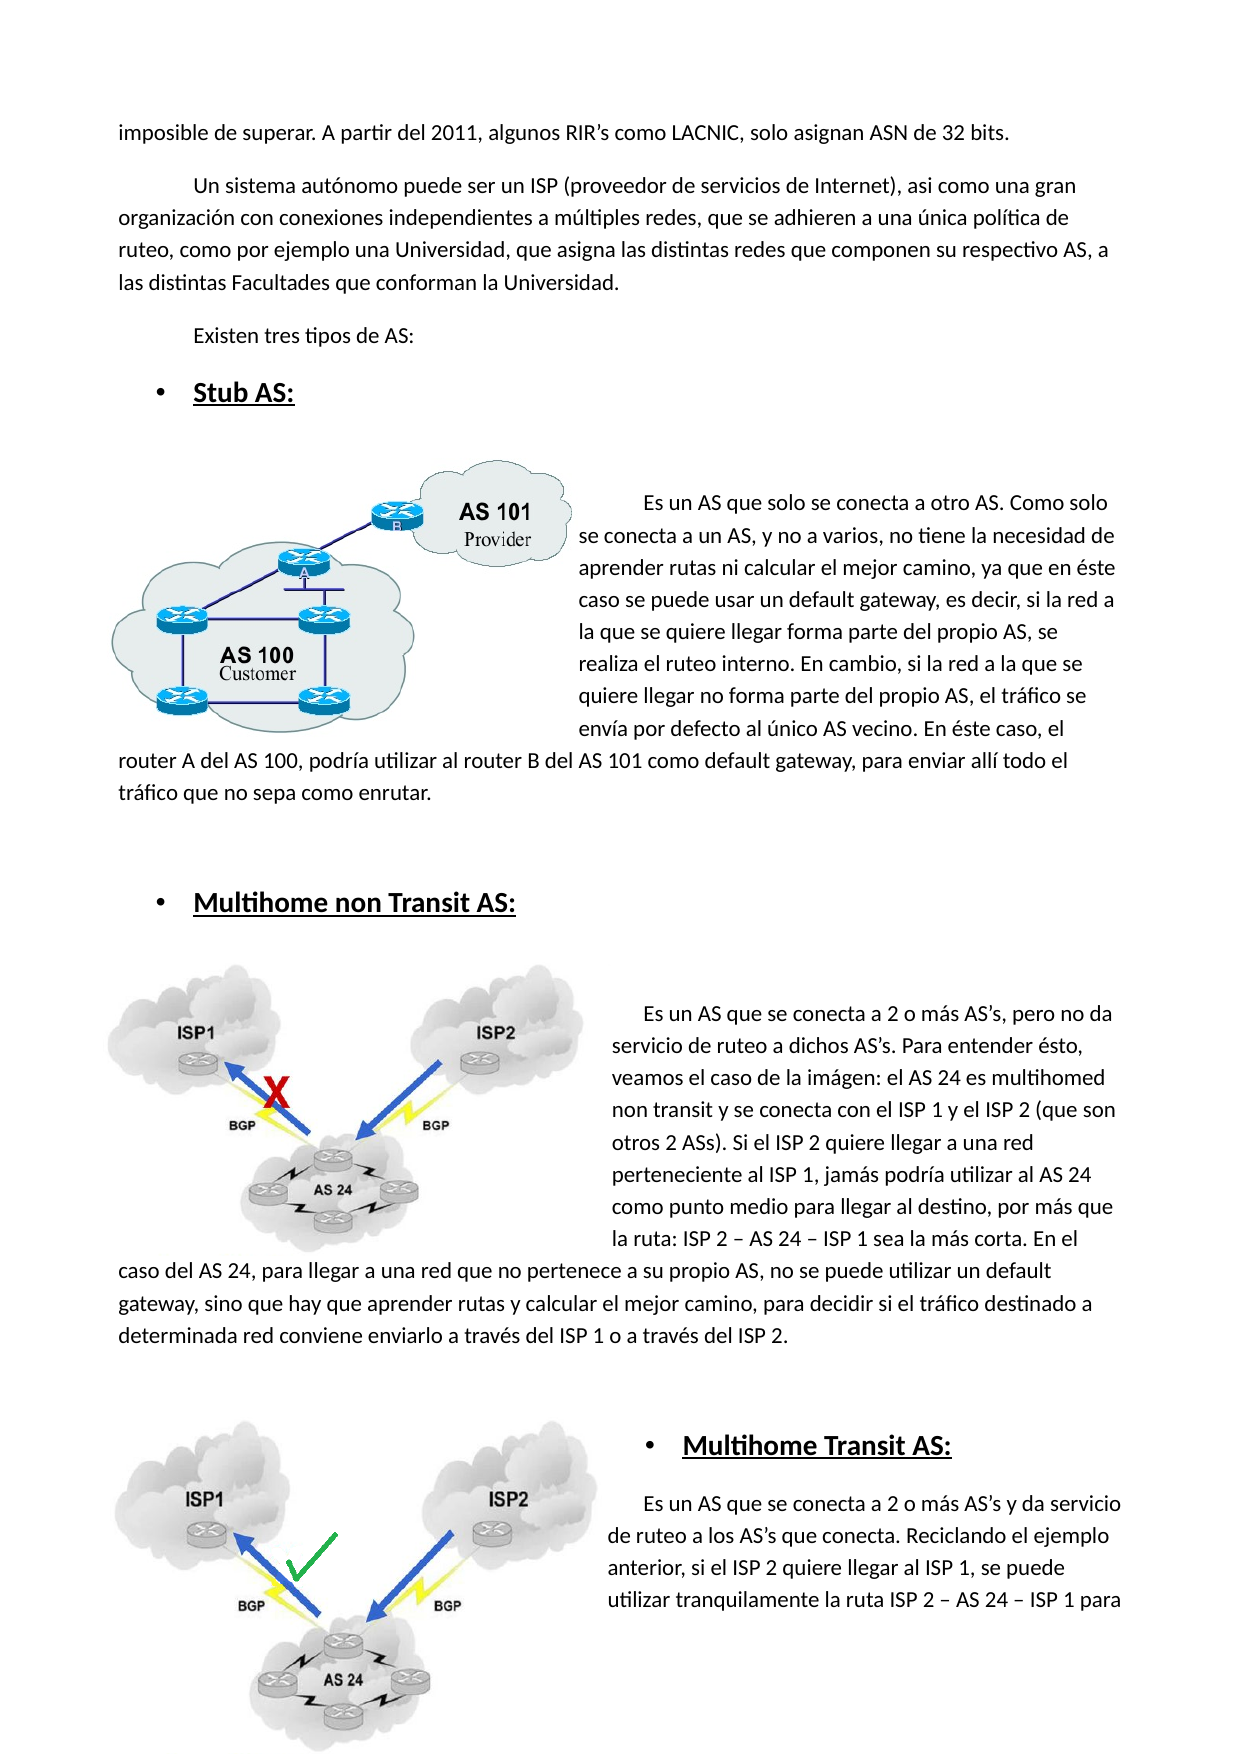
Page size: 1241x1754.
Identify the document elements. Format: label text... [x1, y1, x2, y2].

picture [93, 440, 579, 743]
picture [110, 1417, 608, 1754]
text Un sistema autónomo puede ser un ISP (proveedor de servicios de Internet), asi como una gran organización con conexiones independientes a múltiples redes, que se adhieren a una única política de ruteo, como por ejemplo una Universidad, que asigna las distintas redes que componen su respectivo AS, a las distintas Facultades que conforman la Universidad. [118, 171, 1122, 296]
list Stub AS: [156, 374, 1122, 409]
list Multihome Transit AS: [608, 1427, 1122, 1463]
list Multihome non Transit AS: [156, 884, 1122, 920]
text Es un AS que solo se conecta a otro AS. Como solo se conecta a un AS, y no a varios, no tiene la necesidad de aprender rutas ni calcular el mejor camino, ya que en éste caso se puede usar un default gateway, es decir, si la red a la que se quiere llegar forma parte del propio AS, se realiza el ruteo interno. En cambio, si la red a la que se quiere llegar no forma parte del propio AS, el tráfico se envía por defecto al único AS vecino. En éste caso, el router A del AS 100, podría utilizar al router B del AS 101 como default gateway, para enviar allí todo el tráfico que no sepa como enrutar. [118, 488, 1122, 806]
picture [99, 962, 612, 1256]
text Existen tres tipos de AS: [118, 321, 1122, 349]
text Es un AS que se conecta a 2 o más AS’s, pero no da servicio de ruteo a dichos AS’s. Para entender ésto, veamos el caso de la imágen: el AS 24 es multihomed non transit y se conecta con el ISP 1 y el ISP 2 (que son otros 2 ASs). Si el ISP 2 quiere llegar a una red perteneciente al ISP 1, jamás podría utilizar al AS 24 como punto medio para llegar al destino, por más que la ruta: ISP 2 – AS 24 – ISP 1 sea la más corta. En el caso del AS 24, para llegar a una red que no pertenece a su propio AS, no se puede utilizar un default gateway, sino que hay que aprender rutas y calcular el mejor camino, para decidir si el tráfico destinado a determinada red conviene enviarlo a través del ISP 1 o a través del ISP 2. [118, 999, 1122, 1349]
text Es un AS que se conecta a 2 o más AS’s y da servicio de ruteo a los AS’s que conecta. Reciclando el ejemplo anterior, si el ISP 2 quiere llegar al ISP 1, se puede utilizar tranquilamente la ruta ISP 2 – AS 24 – ISP 1 para [608, 1489, 1122, 1613]
text imposible de superar. A partir del 2011, algunos RIR’s como LACNIC, solo asignan ASN de 32 bits. [118, 118, 1122, 146]
